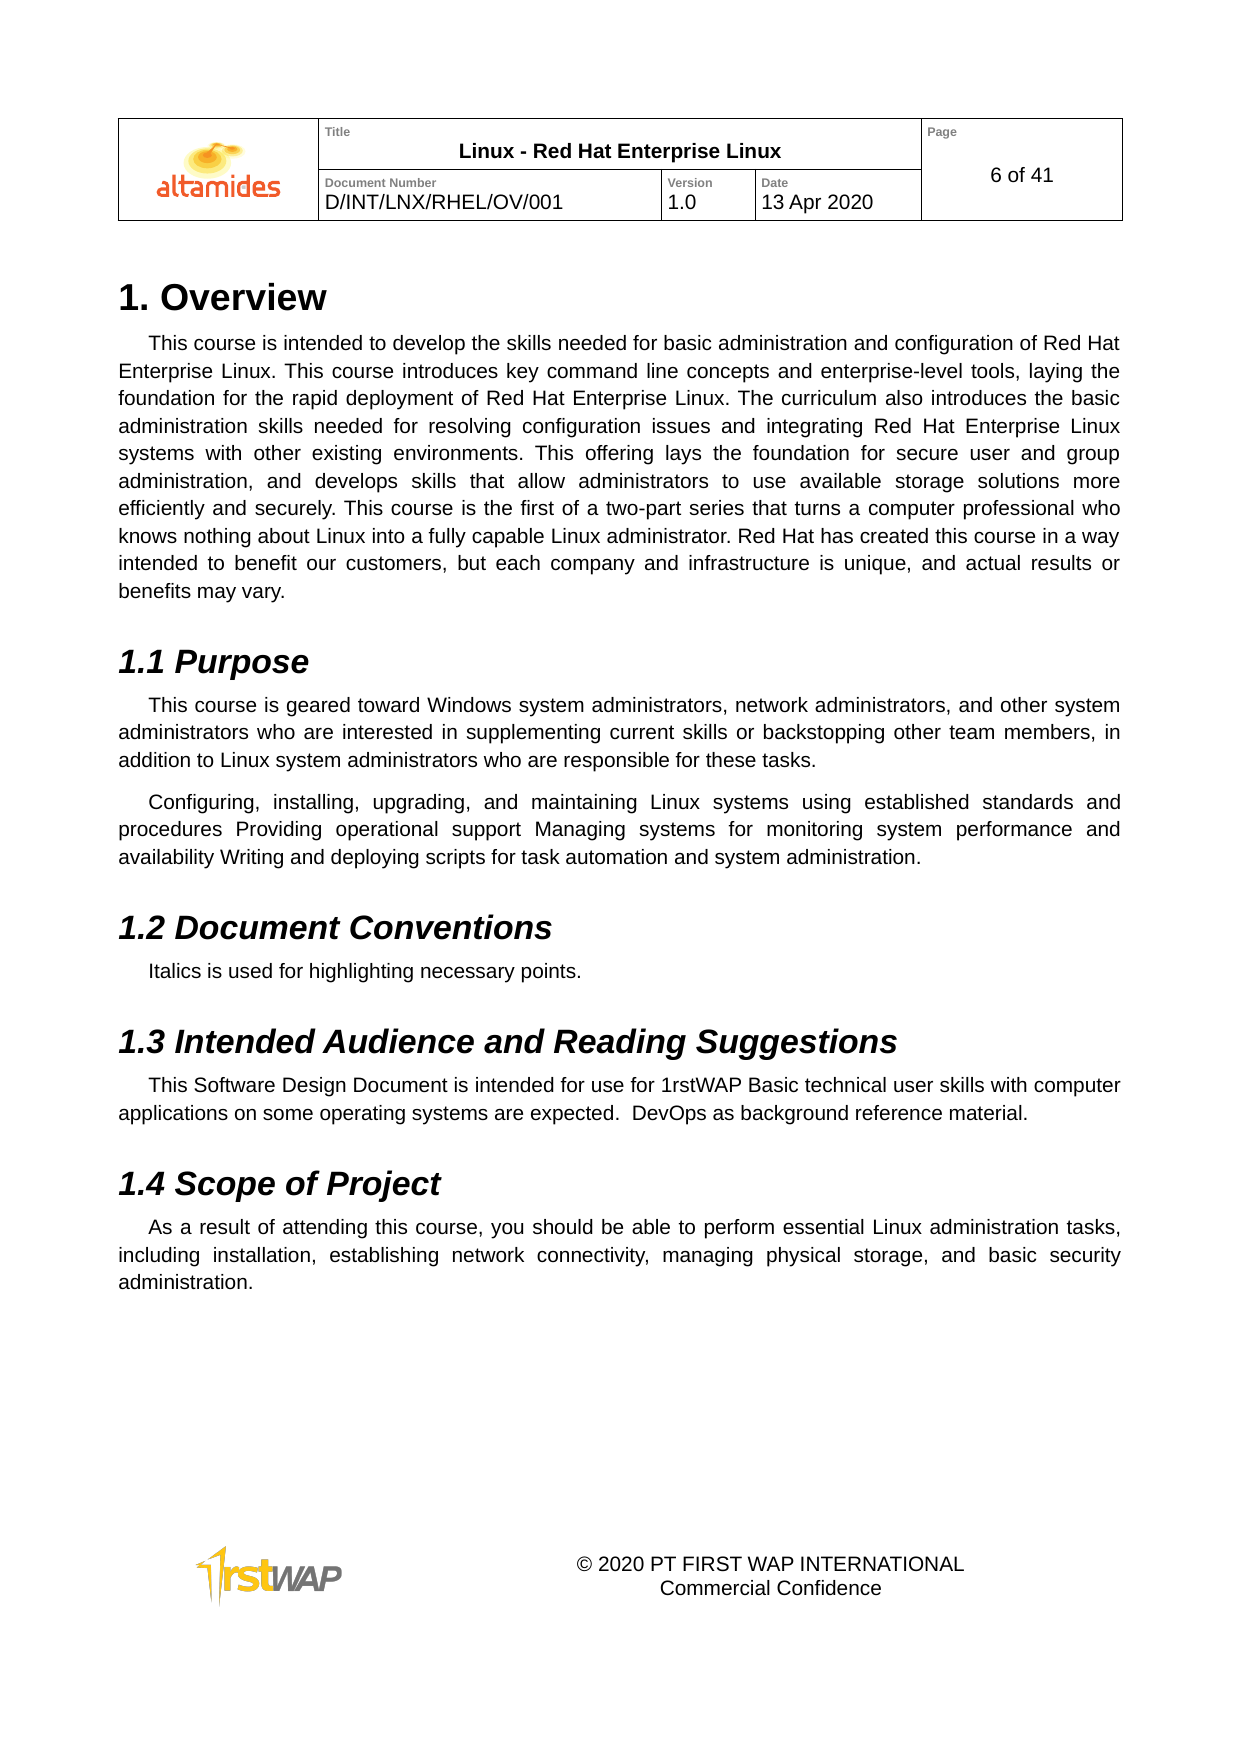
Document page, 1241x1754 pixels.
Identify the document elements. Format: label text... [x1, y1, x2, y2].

text Configuring, installing, upgrading, and maintaining Linux systems using established standards and procedures Providing operational support Managing systems for monitoring system performance and availability Writing and deploying scripts for task automation and system administration. [118, 790, 1122, 869]
text As a result of attending this course, you should be able to perform essential Linux administration tasks, including installation, establishing network connectivity, managing physical storage, and basic security administration. [118, 1215, 1122, 1294]
subtitle Intended Audience and Reading Suggestions [118, 1022, 1122, 1061]
subtitle Overview [118, 275, 1122, 318]
text This Software Design Document is intended for use for 1rstWAP Basic technical user skills with computer applications on some operating systems are expected. DevOps as background reference material. [118, 1073, 1122, 1125]
text This course is geared toward Windows system administrators, network administrators, and other system administrators who are interested in supplementing current skills or backstopping other team members, in addition to Linux system administrators who are responsible for these tasks. [118, 693, 1122, 772]
subtitle Scope of Project [118, 1164, 1122, 1203]
text This course is intended to develop the skills needed for basic administration and configuration of Red Hat Enterprise Linux. This course introduces key command line concepts and enterprise-level tools, laying the foundation for the rapid deployment of Red Hat Enterprise Linux. The curriculum also introduces the basic administration skills needed for resolving configuration issues and integrating Red Hat Enterprise Linux systems with other existing environments. This offering lays the foundation for secure user and group administration, and develops skills that allow administrators to use available storage solutions more efficiently and securely. This course is the first of a two-part series that turns a computer professional who knows nothing about Linux into a fully capable Linux administrator. Red Hat has created this course in a way intended to benefit our customers, but each company and infrastructure is unique, and actual results or benefits may vary. [118, 331, 1122, 602]
picture [195, 1546, 342, 1607]
subtitle Purpose [118, 641, 1122, 680]
subtitle Document Conventions [118, 908, 1122, 947]
text Italics is used for highlighting necessary points. [118, 959, 1122, 983]
